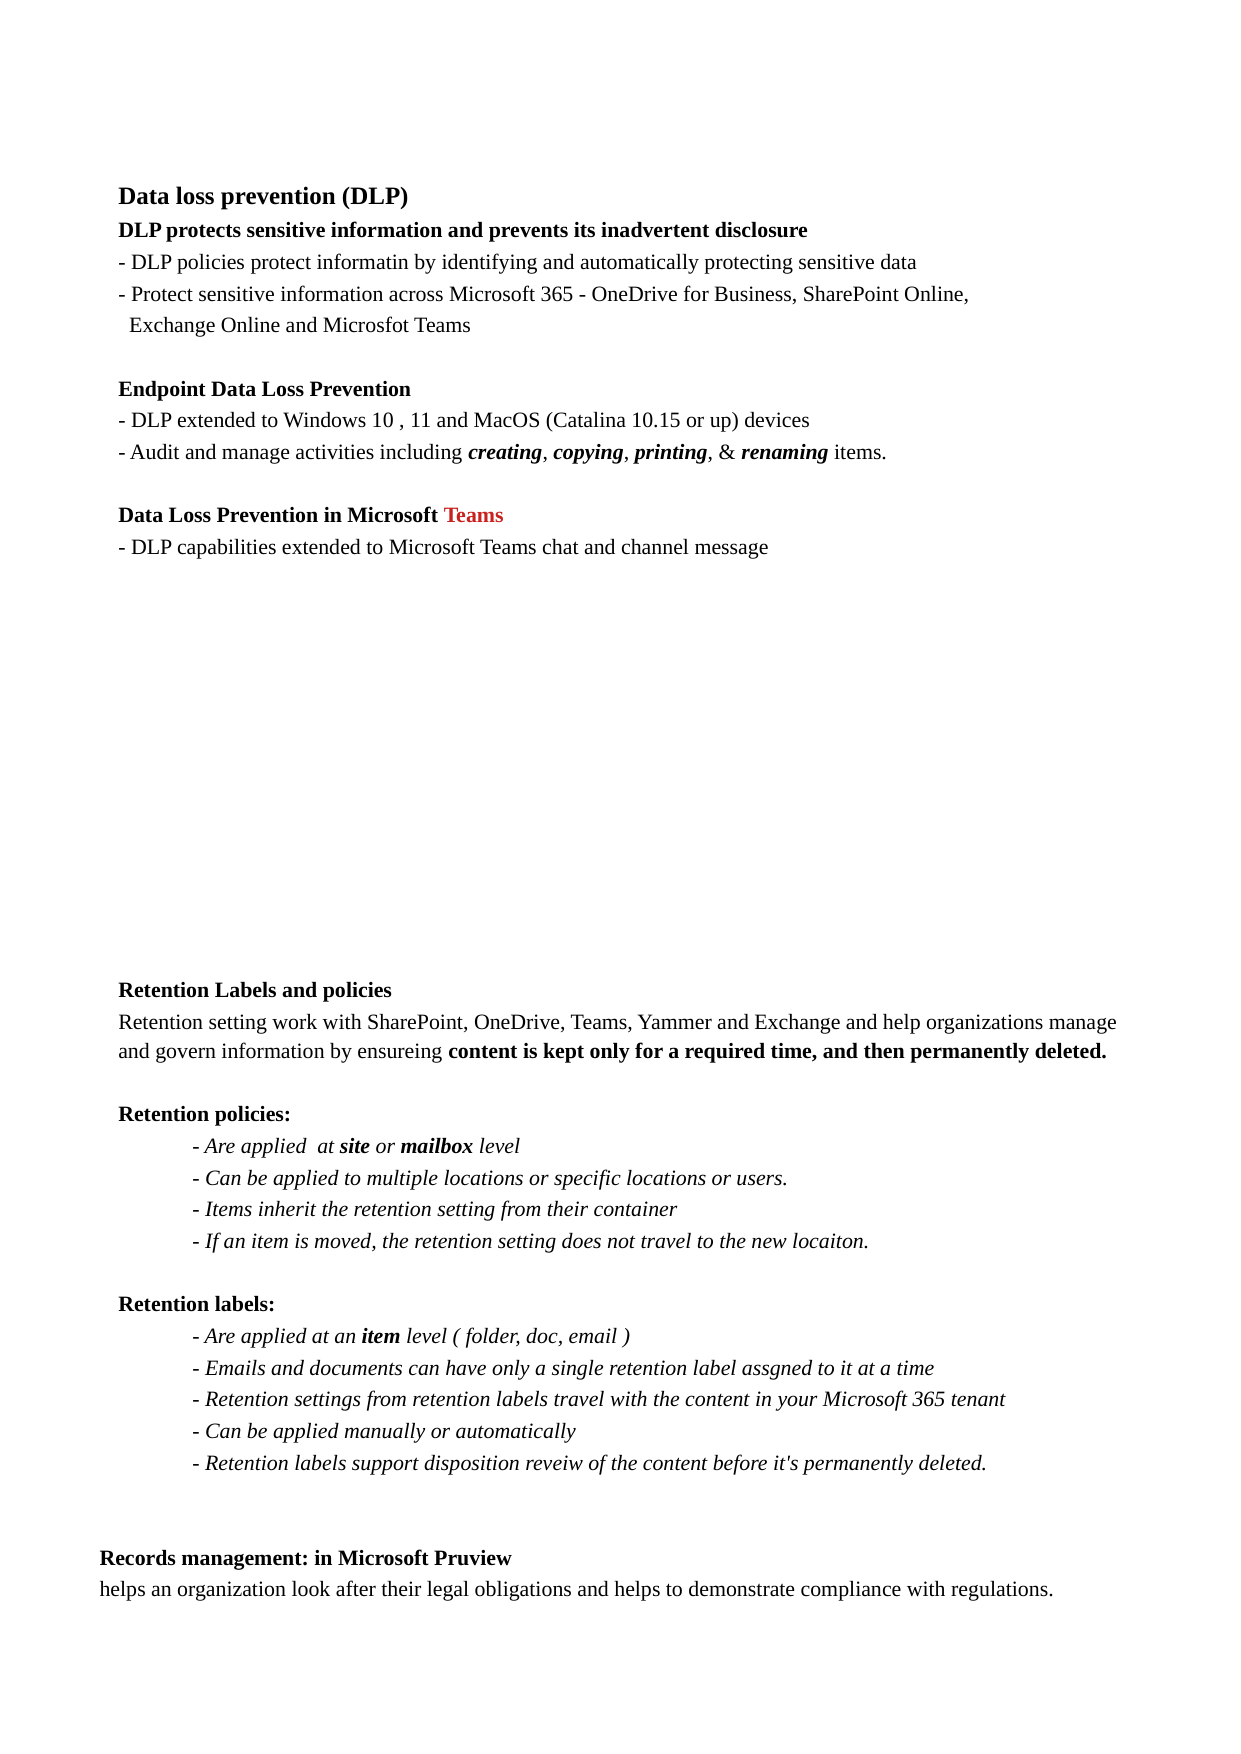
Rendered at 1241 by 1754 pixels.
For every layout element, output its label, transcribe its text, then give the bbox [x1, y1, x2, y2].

text - Can be applied to multiple locations or specific locations or users. [99, 1164, 1122, 1190]
text DLP protects sensitive information and prevents its inadvertent disclosure [99, 217, 1122, 242]
text Endpoint Data Loss Prevention [99, 376, 1122, 401]
text Data loss prevention (DLP) [99, 181, 1122, 210]
text Retention Labels and policies [99, 977, 1122, 1002]
text - Retention labels support disposition reveiw of the content before it's permanently deleted. [99, 1449, 1122, 1475]
text - Protect sensitive information across Microsoft 365 - OneDrive for Business, SharePoint Online, [99, 281, 1122, 306]
text Retention labels: [99, 1291, 1122, 1316]
text - DLP policies protect informatin by identifying and automatically protecting sensitive data [99, 249, 1122, 274]
text Data Loss Prevention in Microsoft Teams [99, 502, 1122, 527]
text - Are applied at site or mailbox level [99, 1133, 1122, 1158]
text - Audit and manage activities including creating, copying, printing, & renaming items. [99, 439, 1122, 464]
text - Items inherit the retention setting from their container [99, 1196, 1122, 1221]
text - DLP capabilities extended to Microsoft Teams chat and channel message [99, 534, 1122, 559]
text Retention policies: [99, 1101, 1122, 1126]
text helps an organization look after their legal obligations and helps to demonstrate compliance with regulations. [99, 1576, 1122, 1601]
text - Emails and documents can have only a single retention label assgned to it at a time [99, 1354, 1122, 1380]
text Exchange Online and Microsfot Teams [99, 312, 1122, 337]
text - Can be applied manually or automatically [99, 1418, 1122, 1443]
text - DLP extended to Windows 10 , 11 and MacOS (Catalina 10.15 or up) devices [99, 407, 1122, 432]
text Records management: in Microsoft Pruview [99, 1544, 1122, 1570]
text - If an item is moved, the retention setting does not travel to the new locaiton. [99, 1228, 1122, 1253]
text Retention setting work with SharePoint, OneDrive, Teams, Yammer and Exchange and help organizations manage and govern information by ensureing content is kept only for a required time, and then permanently deleted. [99, 1009, 1122, 1063]
text - Retention settings from retention labels travel with the content in your Microsoft 365 tenant [99, 1386, 1122, 1411]
text - Are applied at an item level ( folder, doc, email ) [99, 1323, 1122, 1348]
